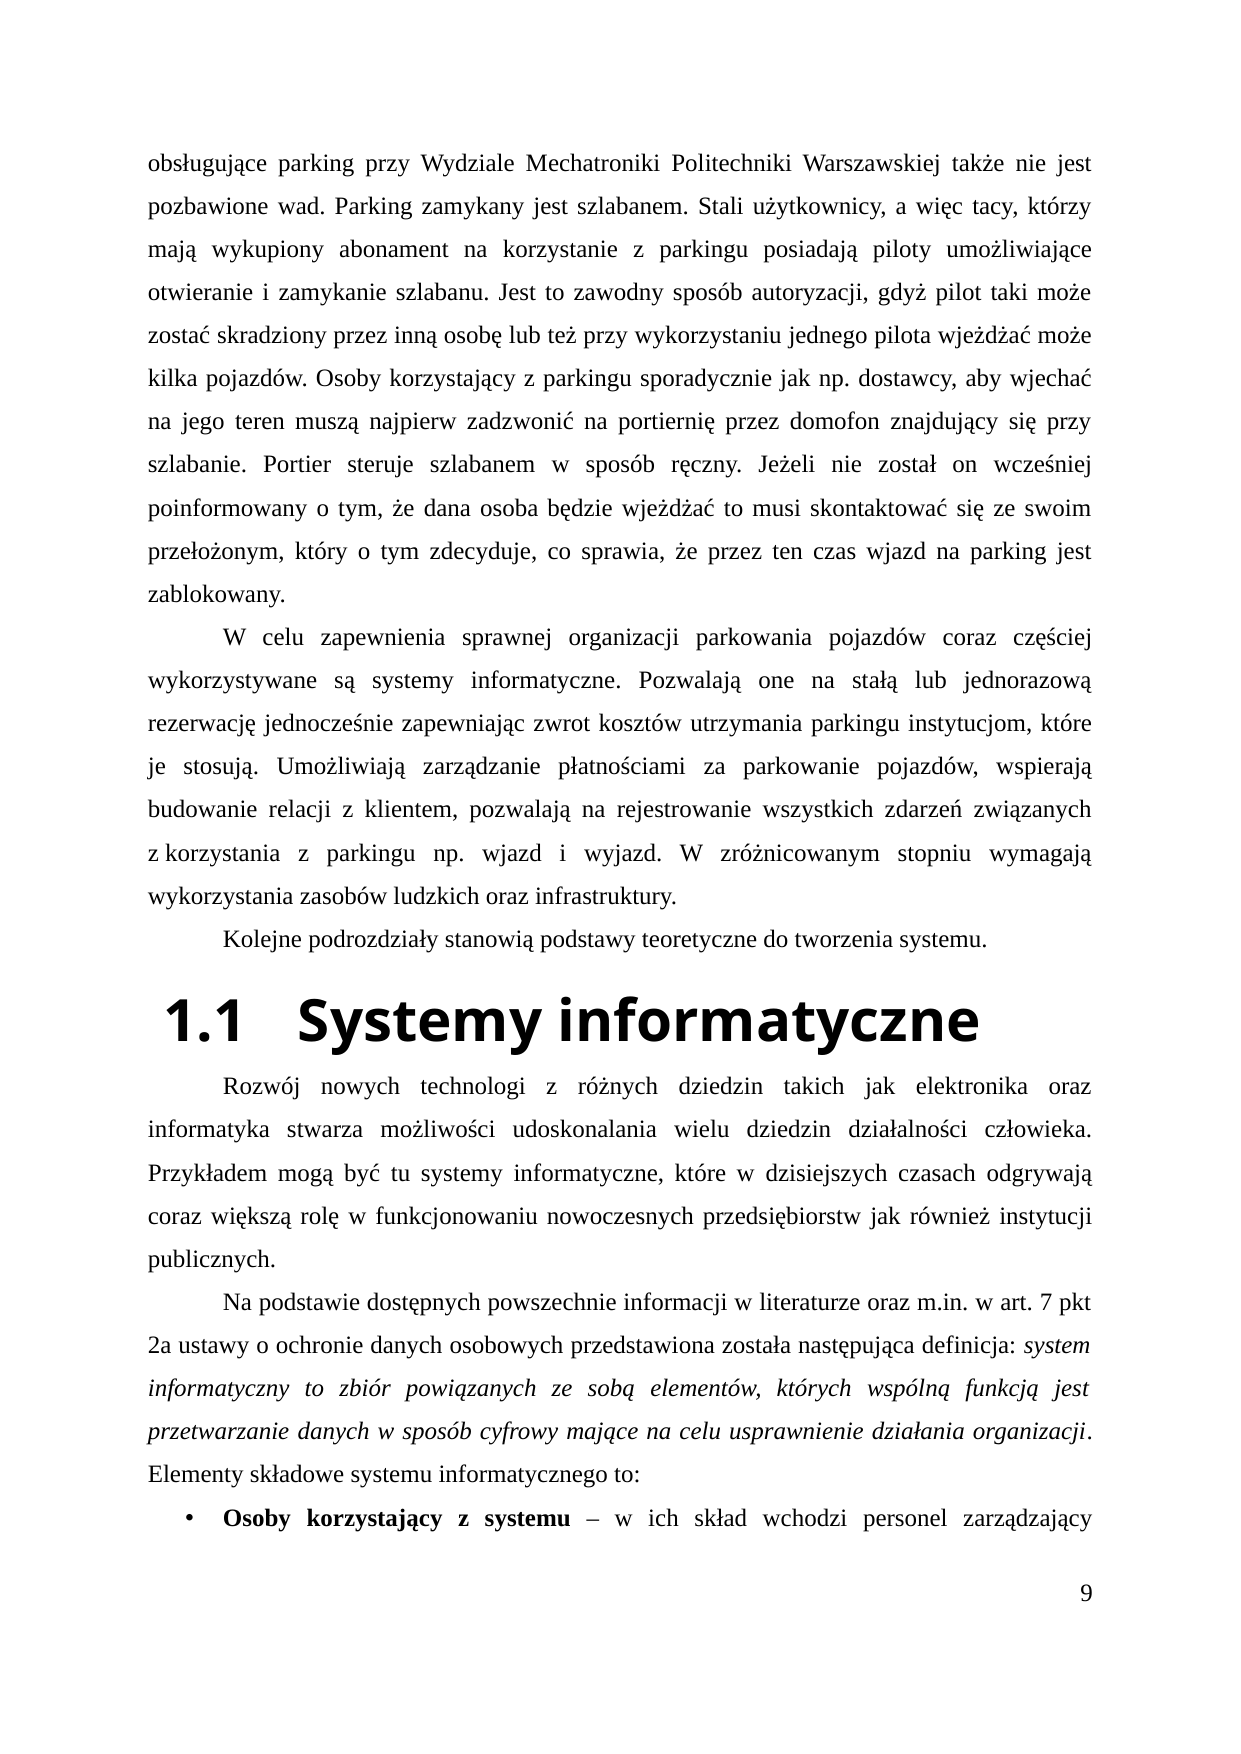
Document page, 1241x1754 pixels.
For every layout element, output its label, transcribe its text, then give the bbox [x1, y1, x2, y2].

text Na podstawie dostępnych powszechnie informacji w literaturze oraz m.in. w art. 7 pkt 2a ustawy o ochronie danych osobowych przedstawiona została następująca definicja: system informatyczny to zbiór powiązanych ze sobą elementów, których wspólną funkcją jest przetwarzanie danych w sposób cyfrowy mające na celu usprawnienie działania organizacji. Elementy składowe systemu informatycznego to: [148, 1287, 1093, 1488]
text Kolejne podrozdziały stanowią podstawy teoretyczne do tworzenia systemu. [148, 924, 1093, 953]
list Osoby korzystający z systemu – w ich skład wchodzi personel zarządzający [185, 1503, 1093, 1531]
text Rozwój nowych technologi z różnych dziedzin takich jak elektronika oraz informatyka stwarza możliwości udoskonalania wielu dziedzin działalności człowieka. Przykładem mogą być tu systemy informatyczne, które w dzisiejszych czasach odgrywają coraz większą rolę w funkcjonowaniu nowoczesnych przedsiębiorstw jak również instytucji publicznych. [148, 1071, 1093, 1273]
text obsługujące parking przy Wydziale Mechatroniki Politechniki Warszawskiej także nie jest pozbawione wad. Parking zamykany jest szlabanem. Stali użytkownicy, a więc tacy, którzy mają wykupiony abonament na korzystanie z parkingu posiadają piloty umożliwiające otwieranie i zamykanie szlabanu. Jest to zawodny sposób autoryzacji, gdyż pilot taki może zostać skradziony przez inną osobę lub też przy wykorzystaniu jednego pilota wjeżdżać może kilka pojazdów. Osoby korzystający z parkingu sporadycznie jak np. dostawcy, aby wjechać na jego teren muszą najpierw zadzwonić na portiernię przez domofon znajdujący się przy szlabanie. Portier steruje szlabanem w sposób ręczny. Jeżeli nie został on wcześniej poinformowany o tym, że dana osoba będzie wjeżdżać to musi skontaktować się ze swoim przełożonym, który o tym zdecyduje, co sprawia, że przez ten czas wjazd na parking jest zablokowany. [148, 148, 1093, 608]
text W celu zapewnienia sprawnej organizacji parkowania pojazdów coraz częściej wykorzystywane są systemy informatyczne. Pozwalają one na stałą lub jednorazową rezerwację jednocześnie zapewniając zwrot kosztów utrzymania parkingu instytucjom, które je stosują. Umożliwiają zarządzanie płatnościami za parkowanie pojazdów, wspierają budowanie relacji z klientem, pozwalają na rejestrowanie wszystkich zdarzeń związanych z korzystania z parkingu np. wjazd i wyjazd. W zróżnicowanym stopniu wymagają wykorzystania zasobów ludzkich oraz infrastruktury. [148, 622, 1093, 909]
subtitle Systemy informatyczne [148, 979, 1093, 1059]
